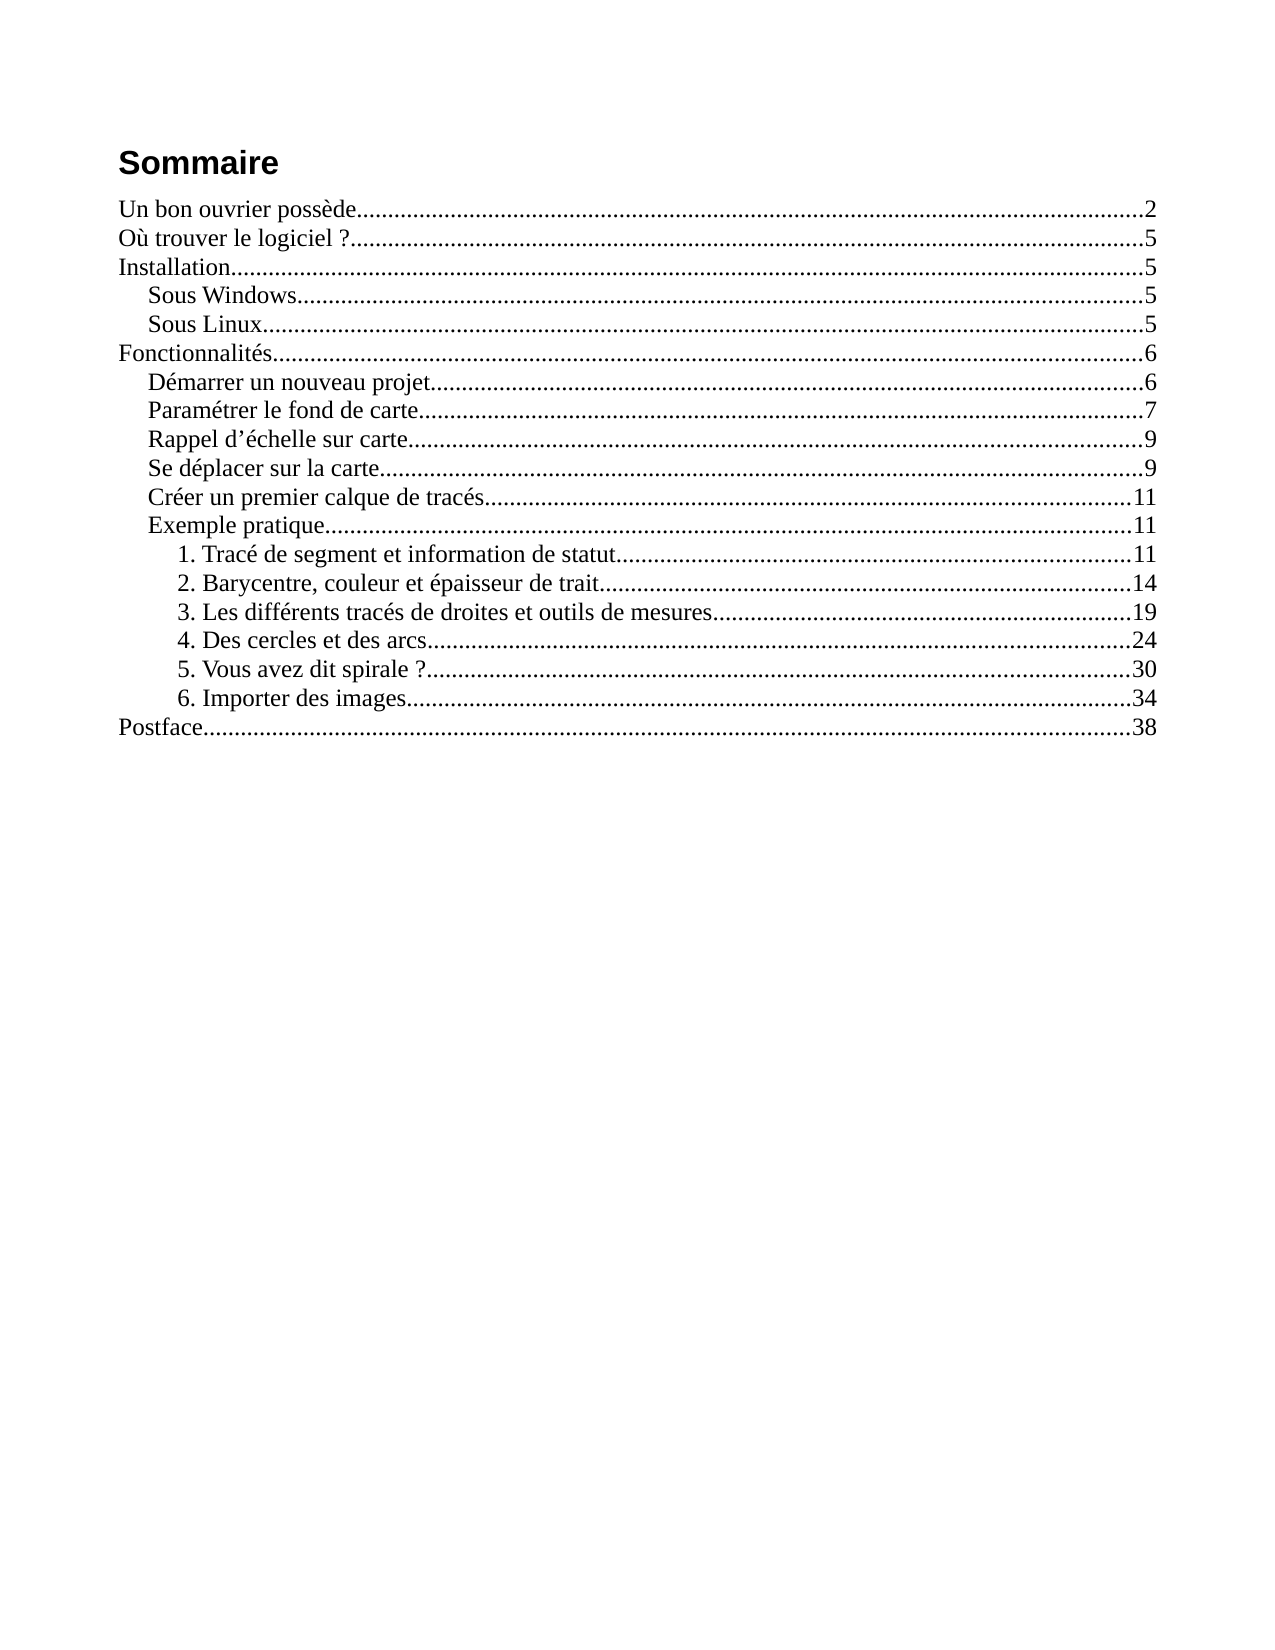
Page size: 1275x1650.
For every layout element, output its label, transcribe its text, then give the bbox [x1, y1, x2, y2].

text 4. Des cercles et des arcs 24 [177, 625, 1157, 654]
text 6. Importer des images 34 [177, 683, 1157, 712]
text Postface 38 [118, 712, 1157, 740]
text Rappel d’échelle sur carte 9 [148, 424, 1157, 453]
text Où trouver le logiciel ? 5 [118, 223, 1157, 252]
text 2. Barycentre, couleur et épaisseur de trait 14 [177, 568, 1157, 597]
subtitle Sommaire [118, 143, 1157, 182]
text Fonctionnalités 6 [118, 338, 1157, 367]
text Créer un premier calque de tracés 11 [148, 482, 1157, 510]
text Installation 5 [118, 252, 1157, 280]
text Sous Windows 5 [148, 280, 1157, 309]
text 3. Les différents tracés de droites et outils de mesures 19 [177, 597, 1157, 625]
text Exemple pratique 11 [148, 510, 1157, 539]
text Démarrer un nouveau projet 6 [148, 367, 1157, 395]
text 5. Vous avez dit spirale ? 30 [177, 654, 1157, 683]
text Paramétrer le fond de carte 7 [148, 395, 1157, 424]
text Se déplacer sur la carte 9 [148, 453, 1157, 482]
text Un bon ouvrier possède... 2 [118, 194, 1157, 223]
text Sous Linux 5 [148, 309, 1157, 338]
text 1. Tracé de segment et information de statut 11 [177, 539, 1157, 568]
